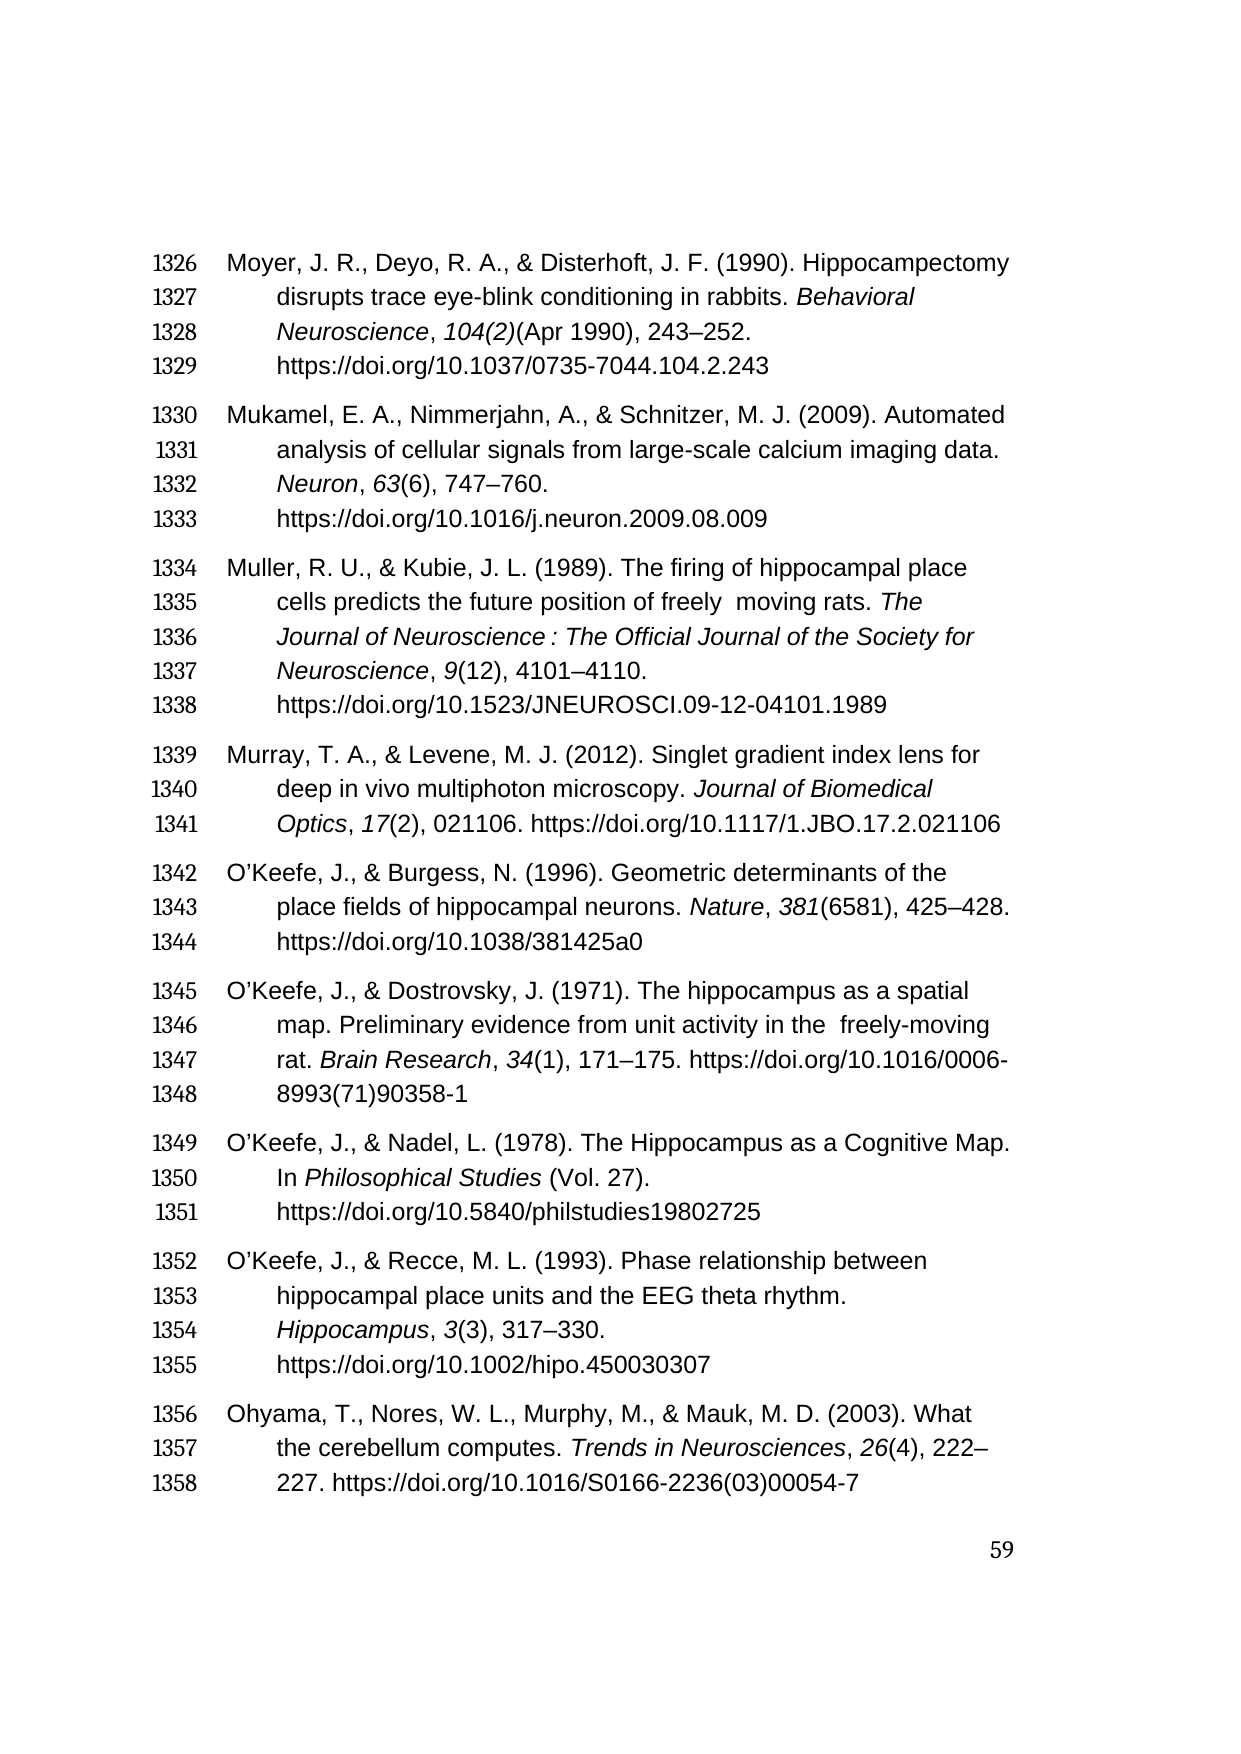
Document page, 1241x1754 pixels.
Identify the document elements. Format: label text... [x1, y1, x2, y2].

text Muller, R. U., & Kubie, J. L. (1989). The firing of hippocampal place cells predicts the future position of freely moving rats. The Journal of Neuroscience : The Official Journal of the Society for Neuroscience, 9(12), 4101–4110. https://doi.org/10.1523/JNEUROSCI.09-12-04101.1989 [226, 553, 1014, 719]
text O’Keefe, J., & Recce, M. L. (1993). Phase relationship between hippocampal place units and the EEG theta rhythm. Hippocampus, 3(3), 317–330. https://doi.org/10.1002/hipo.450030307 [226, 1246, 1014, 1378]
text Moyer, J. R., Deyo, R. A., & Disterhoft, J. F. (1990). Hippocampectomy disrupts trace eye-blink conditioning in rabbits. Behavioral Neuroscience, 104(2)(Apr 1990), 243–252. https://doi.org/10.1037/0735-7044.104.2.243 [226, 248, 1014, 380]
text Ohyama, T., Nores, W. L., Murphy, M., & Mauk, M. D. (2003). What the cerebellum computes. Trends in Neurosciences, 26(4), 222–227. https://doi.org/10.1016/S0166-2236(03)00054-7 [226, 1399, 1014, 1496]
text Mukamel, E. A., Nimmerjahn, A., & Schnitzer, M. J. (2009). Automated analysis of cellular signals from large-scale calcium imaging data. Neuron, 63(6), 747–760. https://doi.org/10.1016/j.neuron.2009.08.009 [226, 400, 1014, 532]
text O’Keefe, J., & Nadel, L. (1978). The Hippocampus as a Cognitive Map. In Philosophical Studies (Vol. 27). https://doi.org/10.5840/philstudies19802725 [226, 1128, 1014, 1226]
text O’Keefe, J., & Dostrovsky, J. (1971). The hippocampus as a spatial map. Preliminary evidence from unit activity in the freely-moving rat. Brain Research, 34(1), 171–175. https://doi.org/10.1016/0006-8993(71)90358-1 [226, 976, 1014, 1108]
text O’Keefe, J., & Burgess, N. (1996). Geometric determinants of the place fields of hippocampal neurons. Nature, 381(6581), 425–428. https://doi.org/10.1038/381425a0 [226, 858, 1014, 955]
text Murray, T. A., & Levene, M. J. (2012). Singlet gradient index lens for deep in vivo multiphoton microscopy. Journal of Biomedical Optics, 17(2), 021106. https://doi.org/10.1117/1.JBO.17.2.021106 [226, 739, 1014, 837]
